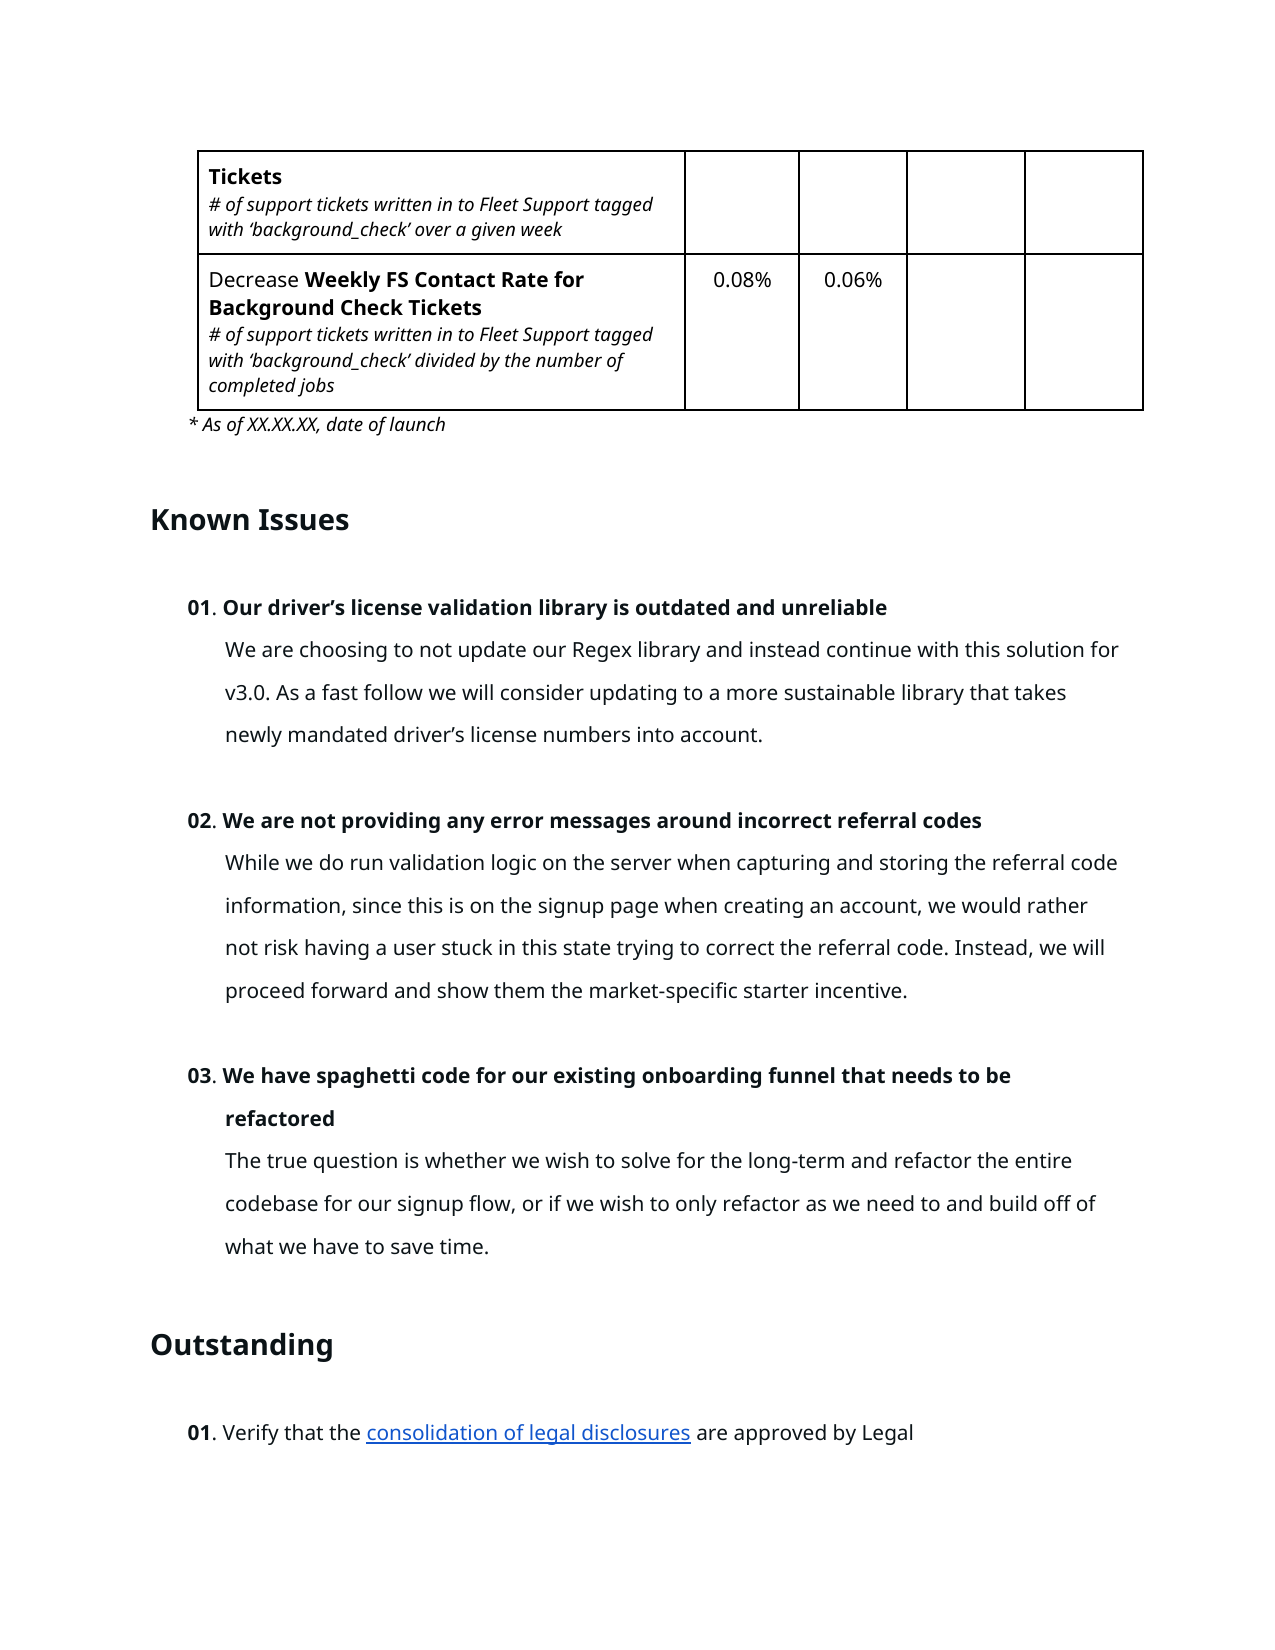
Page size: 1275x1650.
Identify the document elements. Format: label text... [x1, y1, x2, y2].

text The true question is whether we wish to solve for the long-term and refactor the entire codebase for our signup flow, or if we wish to only refactor as we need to and build off of what we have to save time. [187, 1147, 1125, 1260]
text 02. We are not providing any error messages around incorrect referral codes [187, 806, 1125, 834]
text 03. We have spaghetti code for our existing onboarding funnel that needs to be refactored [187, 1061, 1125, 1132]
subtitle Known Issues [150, 499, 1125, 539]
table_cell [800, 152, 906, 252]
text While we do run validation logic on the server when capturing and storing the referral code information, since this is on the signup page when creating an account, we would rather not risk having a user stuck in this state trying to correct the referral code. Instead, we will proceed forward and show them the market-specific starter incentive. [187, 848, 1125, 1004]
table_cell 0.06% [800, 255, 906, 409]
text 01. Verify that the consolidation of legal disclosures are approved by Legal [187, 1418, 1125, 1446]
table_cell [908, 255, 1024, 409]
table_cell [908, 152, 1024, 252]
table_cell [686, 152, 798, 252]
text We are choosing to not update our Regex library and instead continue with this solution for v3.0. As a fast follow we will consider updating to a more sustainable library that takes newly mandated driver’s license numbers into account. [187, 635, 1125, 749]
text 01. Our driver’s license validation library is outdated and unreliable [187, 593, 1125, 621]
table_cell Decrease Weekly FS Contact Rate for Background Check Tickets # of support tickets written in to Fleet Support tagged with ‘background_check’ divided by the number of completed jobs [199, 255, 684, 409]
text * As of XX.XX.XX, date of launch [187, 411, 1125, 436]
subtitle Outstanding [150, 1324, 1125, 1364]
table_cell Tickets # of support tickets written in to Fleet Support tagged with ‘background_check’ over a given week [199, 152, 684, 252]
table_cell 0.08% [686, 255, 798, 409]
table_cell [1026, 152, 1142, 252]
table_cell [1026, 255, 1142, 409]
